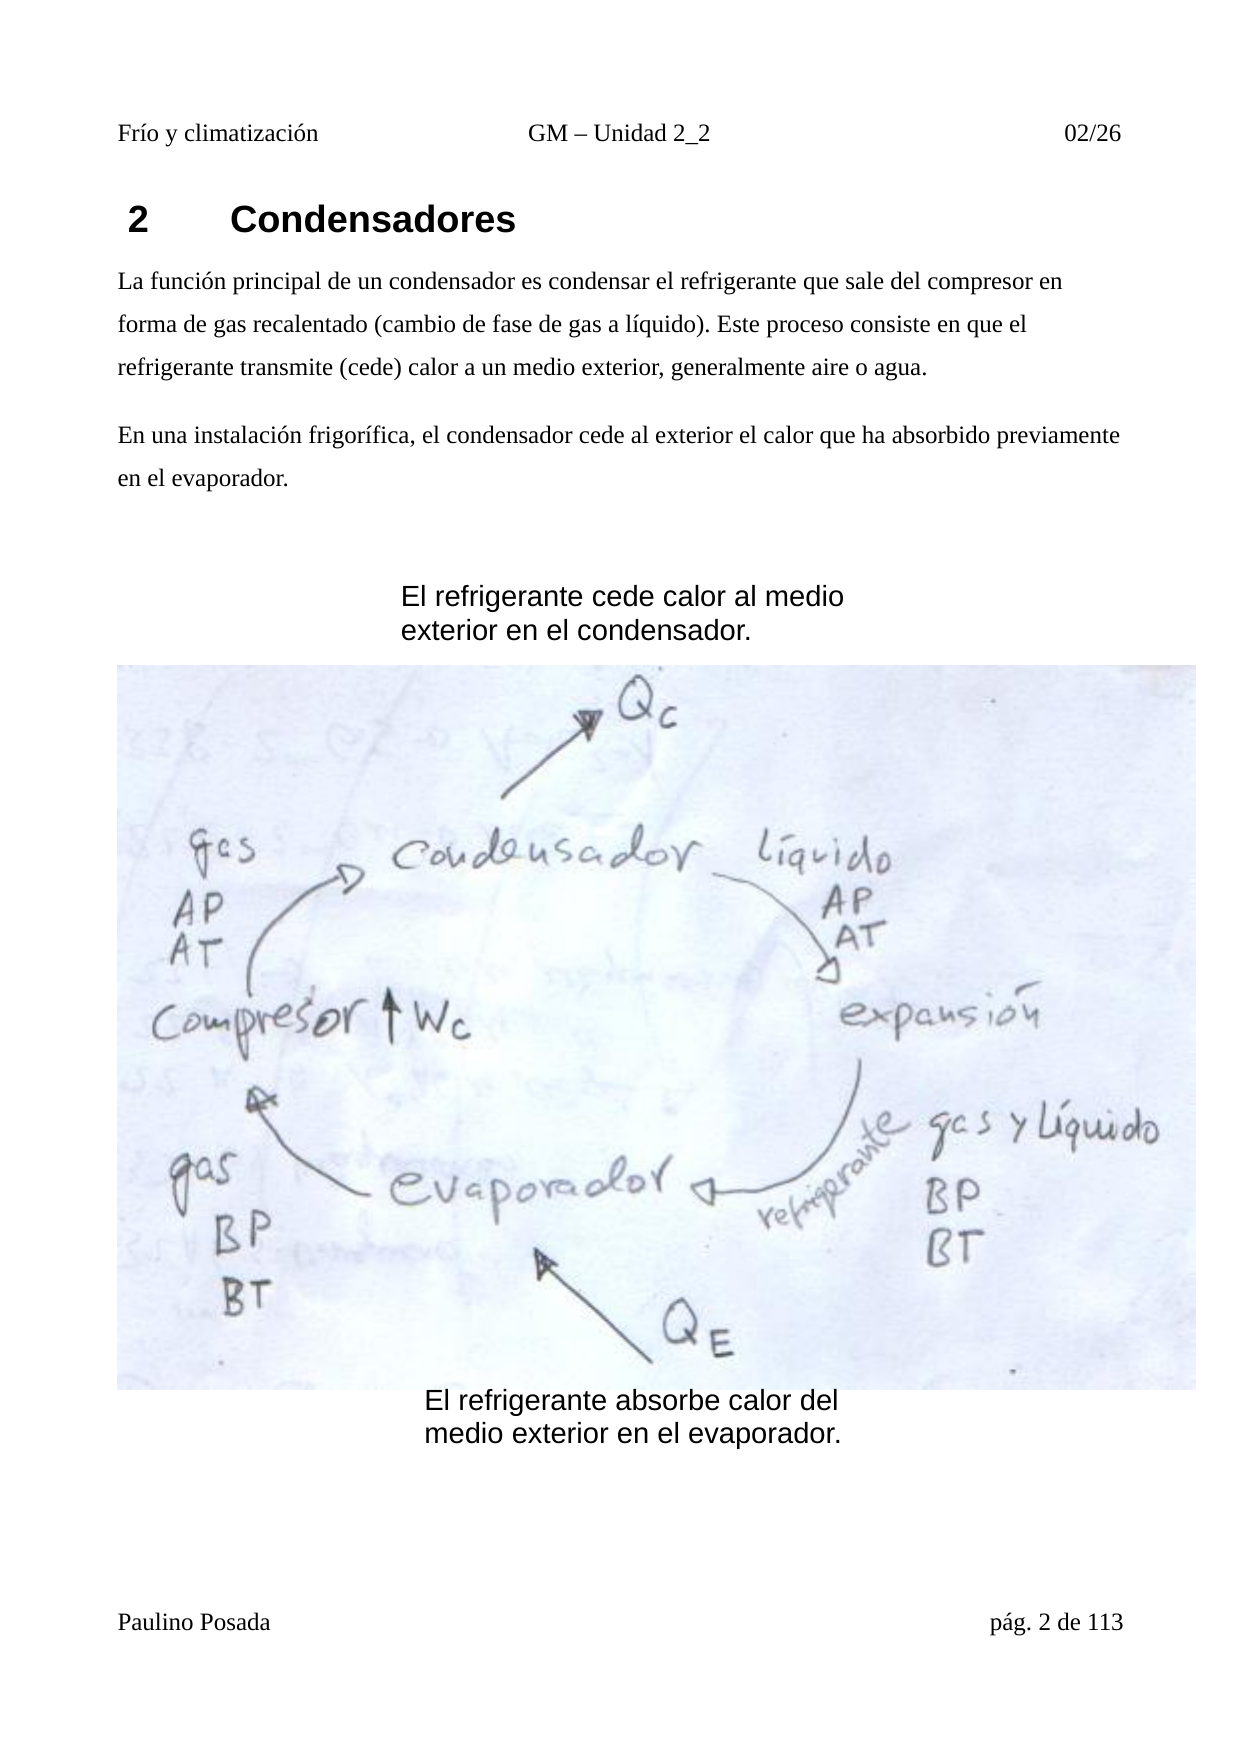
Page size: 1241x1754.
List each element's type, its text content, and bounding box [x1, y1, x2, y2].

subtitle Condensadores [117, 197, 1123, 241]
text En una instalación frigorífica, el condensador cede al exterior el calor que ha absorbido previamente en el evaporador. [117, 420, 1123, 492]
text La función principal de un condensador es condensar el refrigerante que sale del compresor en forma de gas recalentado (cambio de fase de gas a líquido). Este proceso consiste en que el refrigerante transmite (cede) calor a un medio exterior, generalmente aire o agua. [117, 266, 1123, 381]
picture [117, 665, 1196, 1390]
